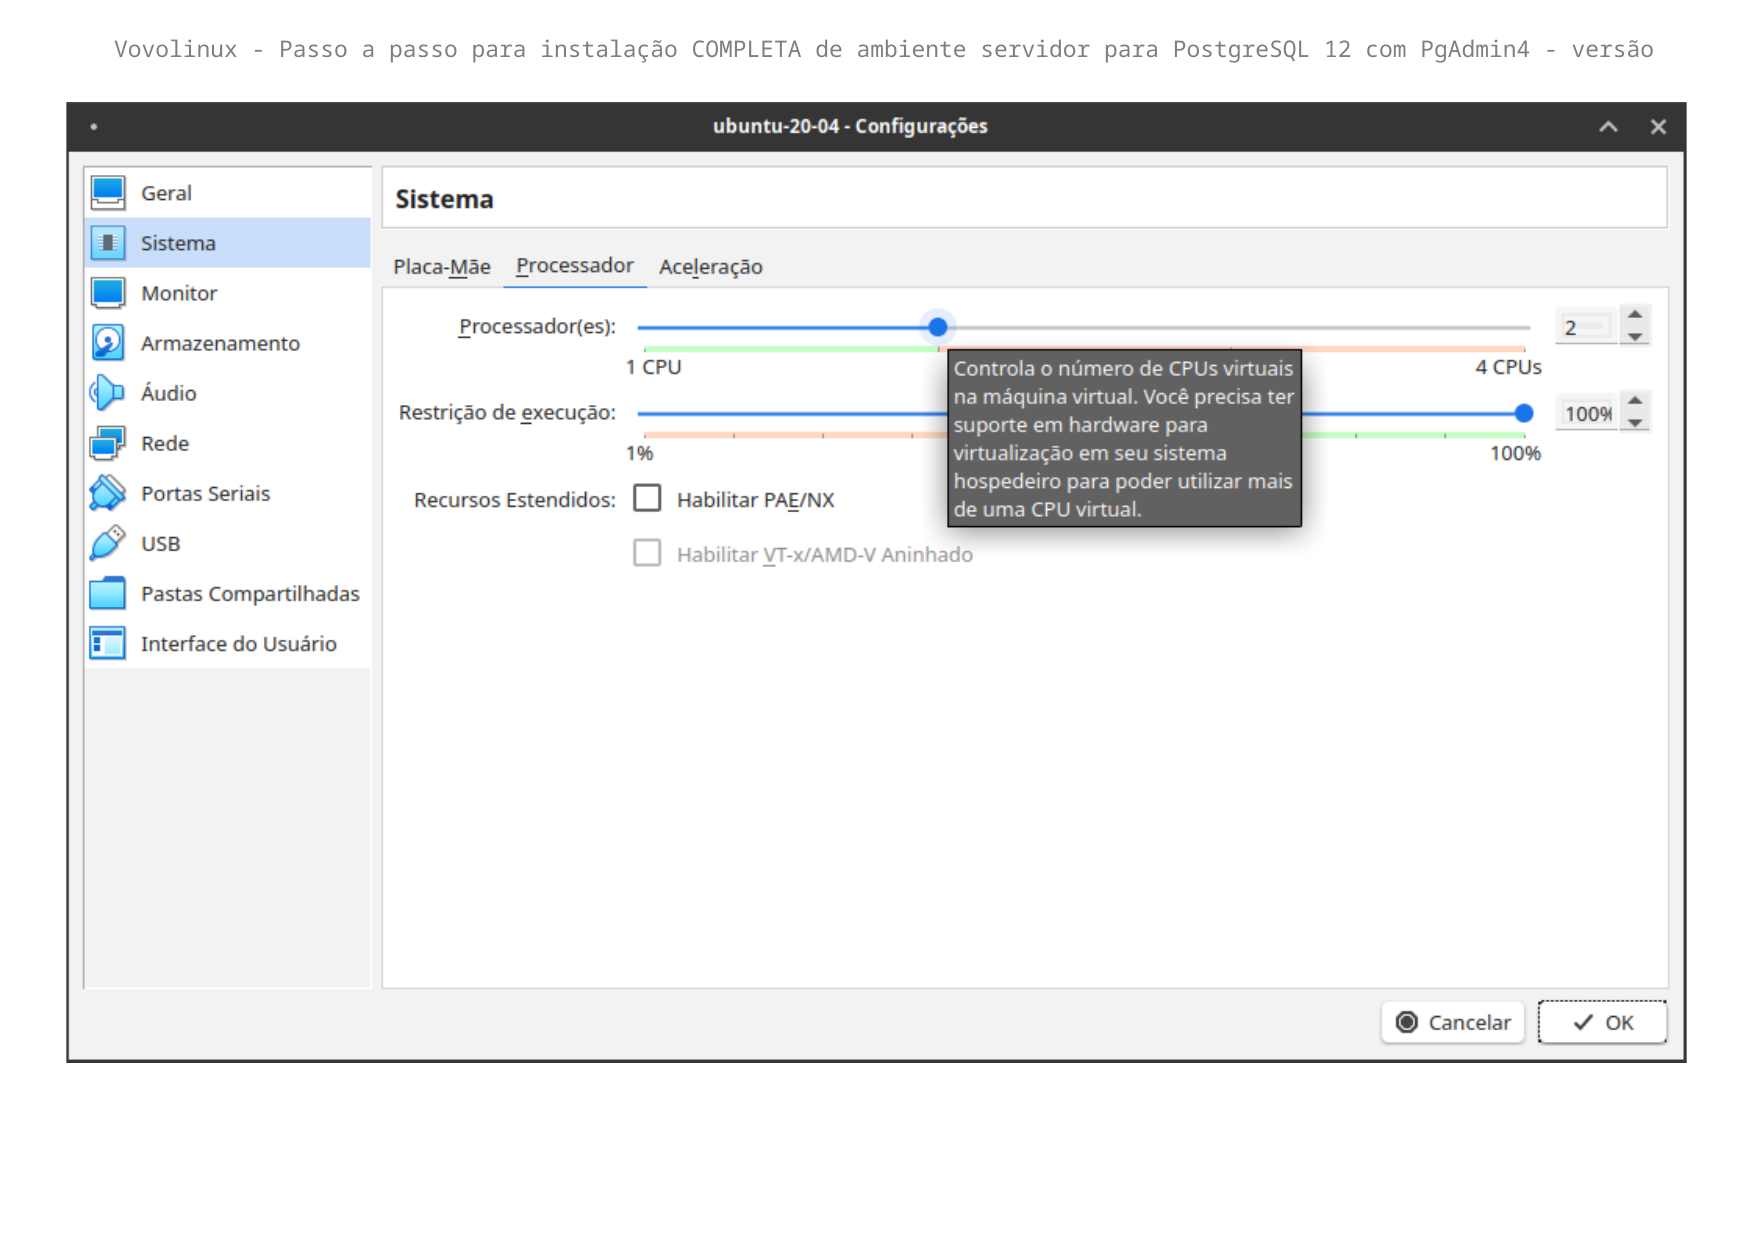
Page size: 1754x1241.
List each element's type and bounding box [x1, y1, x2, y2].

picture [66, 102, 1687, 1063]
